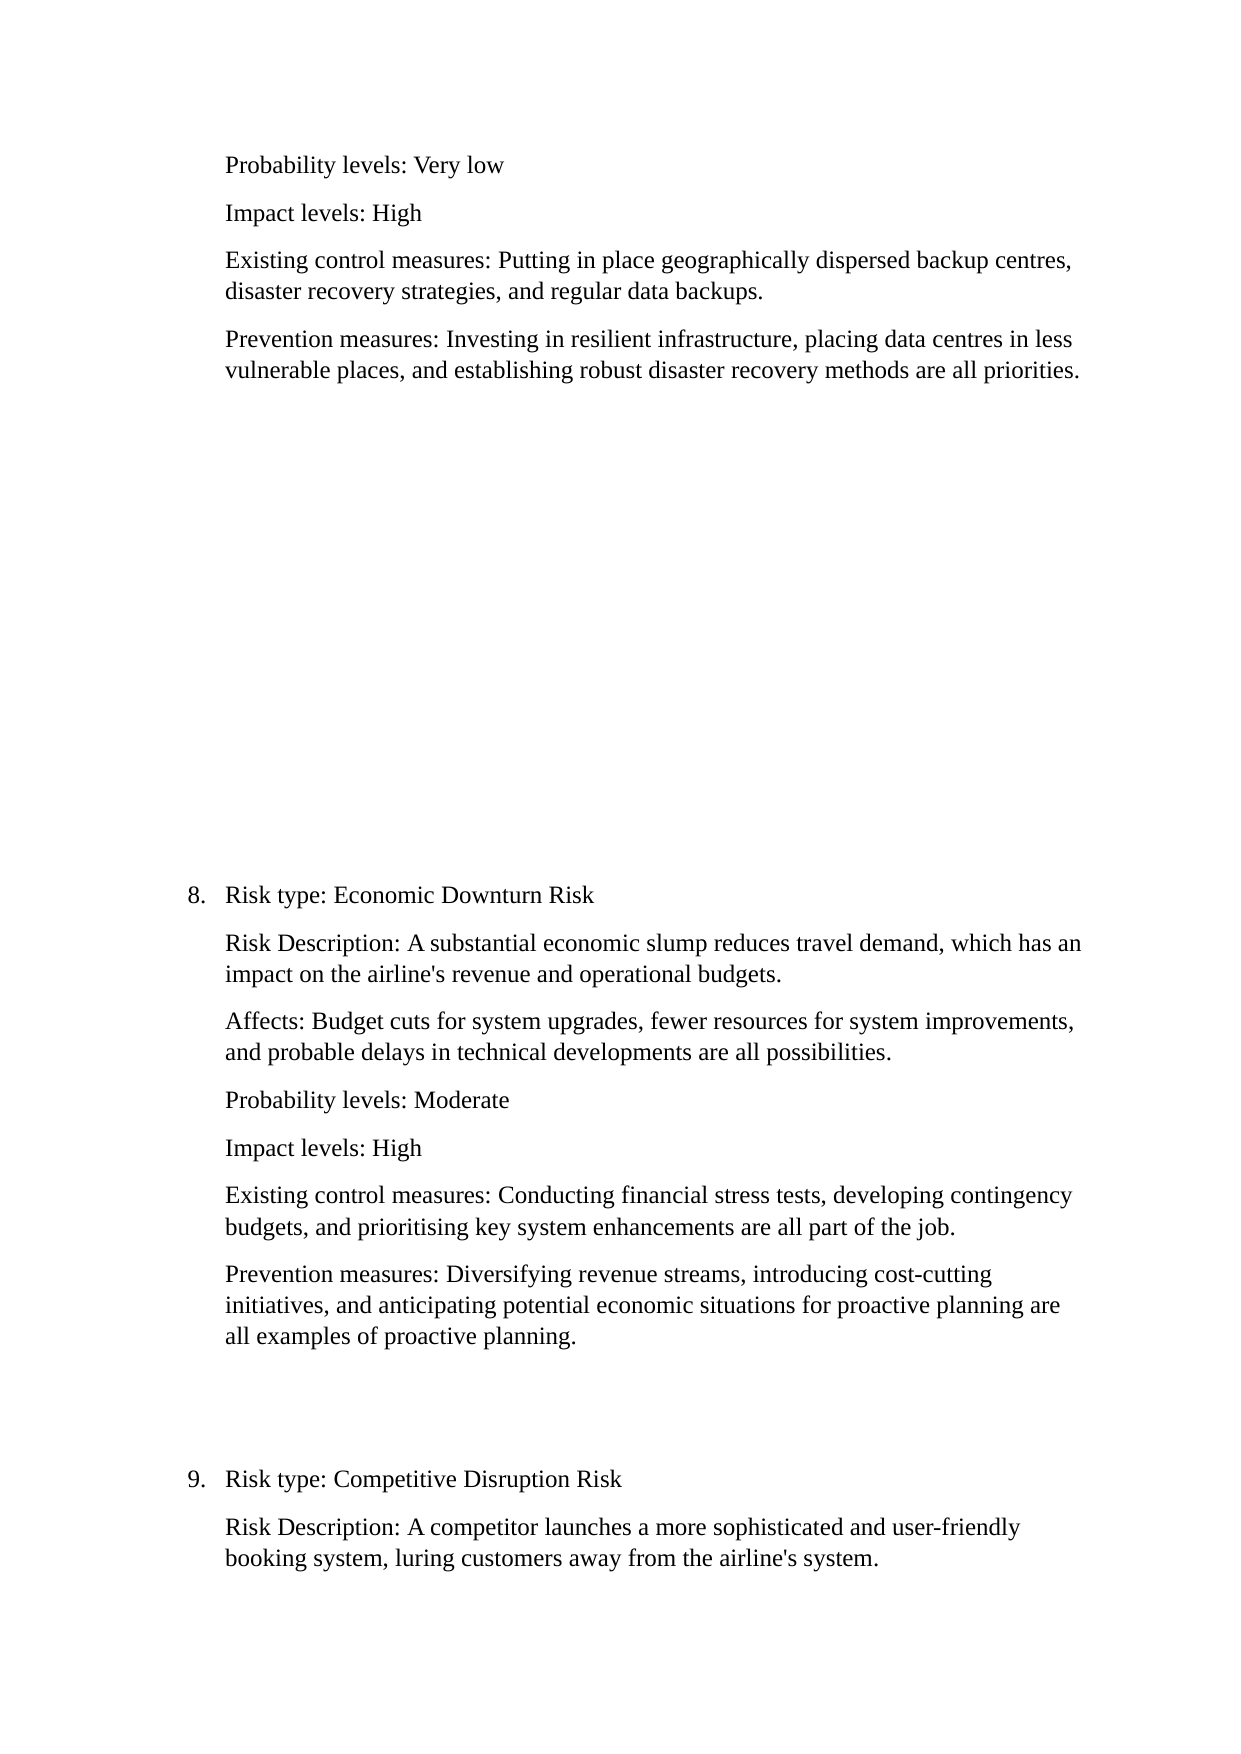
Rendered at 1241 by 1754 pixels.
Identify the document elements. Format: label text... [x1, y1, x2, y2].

text Prevention measures: Investing in resilient infrastructure, placing data centres in less vulnerable places, and establishing robust disaster recovery methods are all priorities. [225, 324, 1090, 384]
text Existing control measures: Conducting financial stress tests, developing contingency budgets, and prioritising key system enhancements are all part of the job. [225, 1181, 1090, 1240]
list Risk type: Competitive Disruption Risk [187, 1464, 1090, 1493]
text Probability levels: Very low [150, 150, 1090, 179]
text Impact levels: High [150, 1133, 1090, 1162]
text Prevention measures: Diversifying revenue streams, introducing cost-cutting initiatives, and anticipating potential economic situations for proactive planning are all examples of proactive planning. [225, 1259, 1090, 1350]
text Probability levels: Moderate [150, 1085, 1090, 1114]
text Existing control measures: Putting in place geographically dispersed backup centres, disaster recovery strategies, and regular data backups. [225, 245, 1090, 305]
text Risk Description: A competitor launches a more sophisticated and user-friendly booking system, luring customers away from the airline's system. [225, 1512, 1090, 1572]
text Impact levels: High [150, 198, 1090, 226]
list Risk type: Economic Downturn Risk [187, 880, 1090, 909]
text Risk Description: A substantial economic slump reduces travel demand, which has an impact on the airline's revenue and operational budgets. [225, 928, 1090, 987]
text Affects: Budget cuts for system upgrades, fewer resources for system improvements, and probable delays in technical developments are all possibilities. [225, 1006, 1090, 1066]
